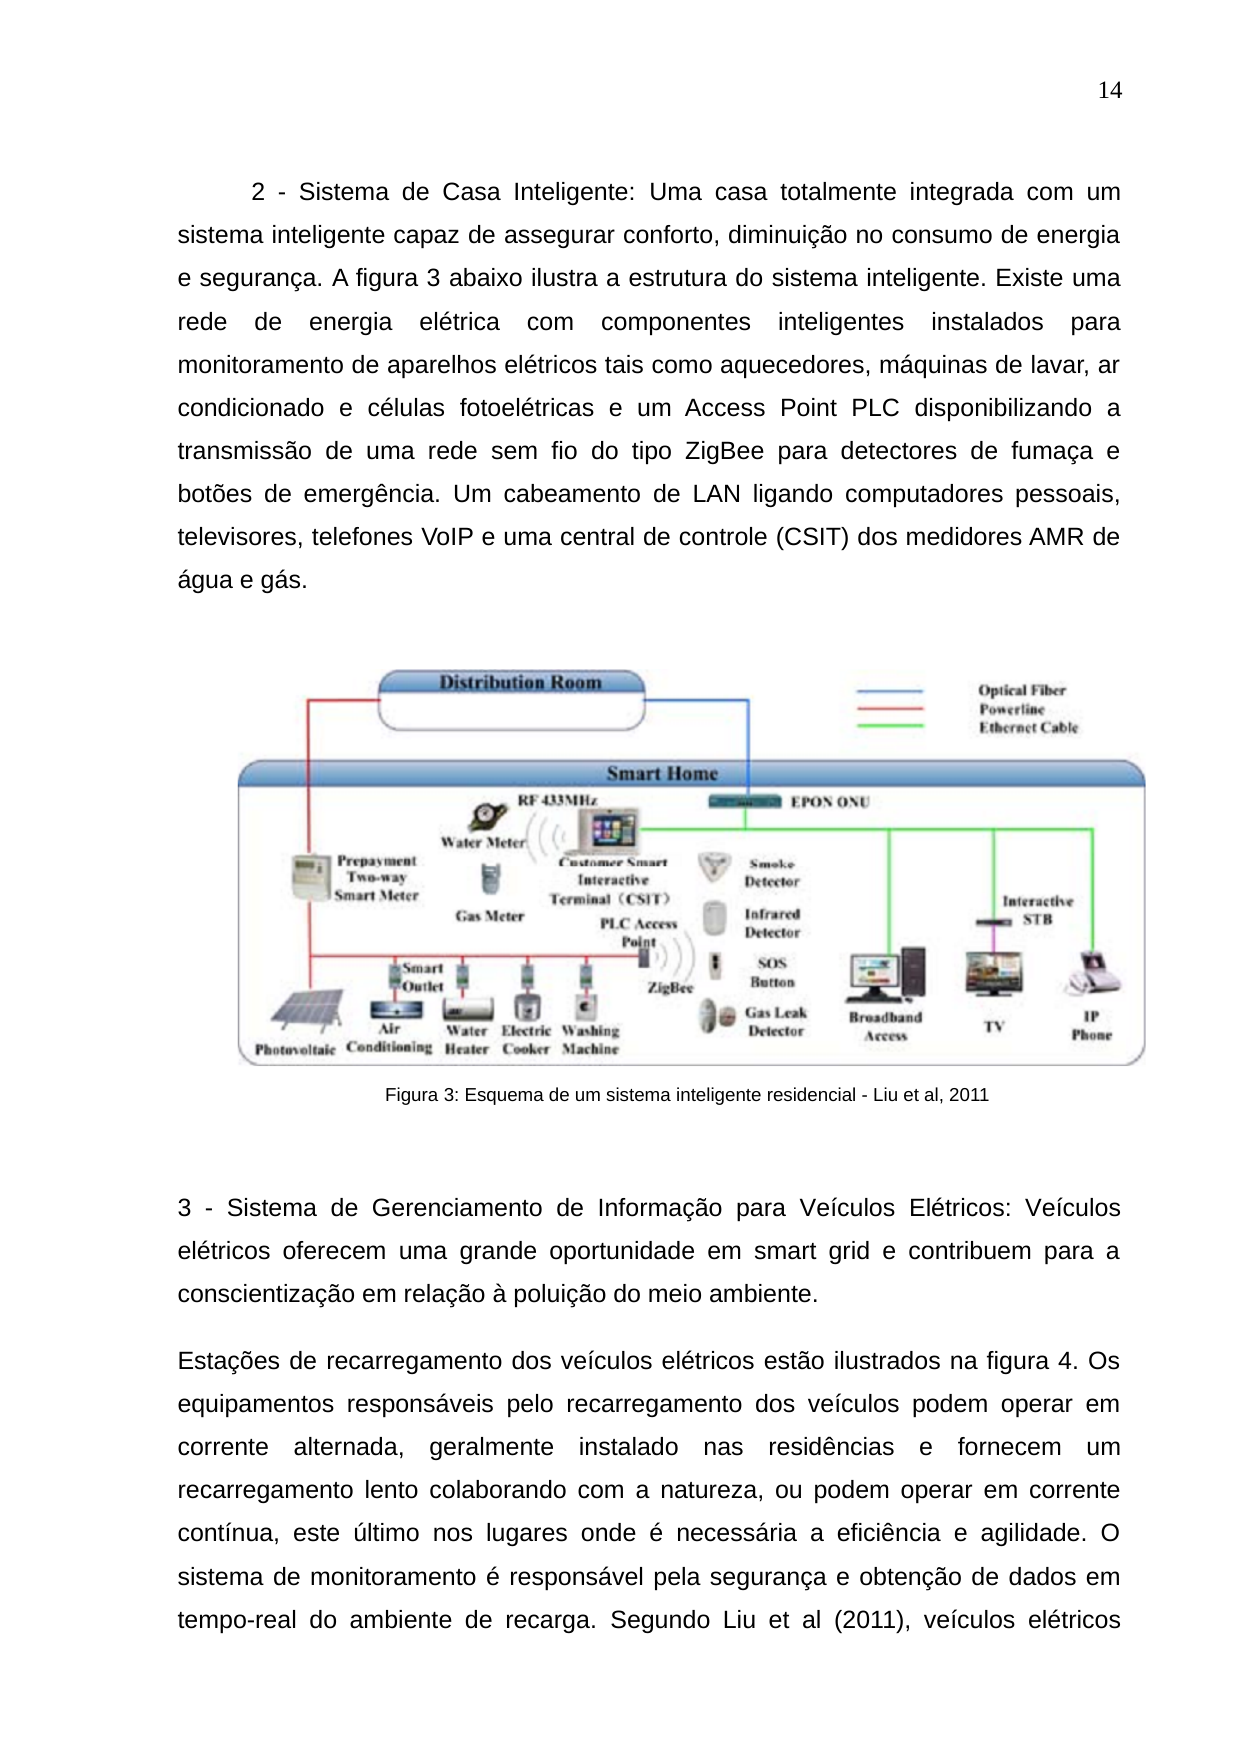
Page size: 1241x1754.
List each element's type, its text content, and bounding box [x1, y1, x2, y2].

list Figura 3: Esquema de um sistema inteligente residencial - Liu et al, 2011 [215, 1084, 1159, 1106]
list Estações de recarregamento dos veículos elétricos estão ilustrados na figura 4. Os equipamentos responsáveis pelo recarregamento dos veículos podem operar em corrente alternada, geralmente instalado nas residências e fornecem um recarregamento lento colaborando com a natureza, ou podem operar em corrente contínua, este último nos lugares onde é necessária a eficiência e agilidade. O sistema de monitoramento é responsável pela segurança e obtenção de dados em tempo-real do ambiente de recarga. Segundo Liu et al (2011), veículos elétricos [177, 1346, 1122, 1633]
picture [214, 669, 1160, 1084]
list 3 - Sistema de Gerenciamento de Informação para Veículos Elétricos: Veículos elétricos oferecem uma grande oportunidade em smart grid e contribuem para a conscientização em relação à poluição do meio ambiente. [177, 1193, 1122, 1308]
text 2 - Sistema de Casa Inteligente: Uma casa totalmente integrada com um sistema inteligente capaz de assegurar conforto, diminuição no consumo de energia e segurança. A figura 3 abaixo ilustra a estrutura do sistema inteligente. Existe uma rede de energia elétrica com componentes inteligentes instalados para monitoramento de aparelhos elétricos tais como aquecedores, máquinas de lavar, ar condicionado e células fotoelétricas e um Access Point PLC disponibilizando a transmissão de uma rede sem fio do tipo ZigBee para detectores de fumaça e botões de emergência. Um cabeamento de LAN ligando computadores pessoais, televisores, telefones VoIP e uma central de controle (CSIT) dos medidores AMR de água e gás. [177, 177, 1122, 594]
